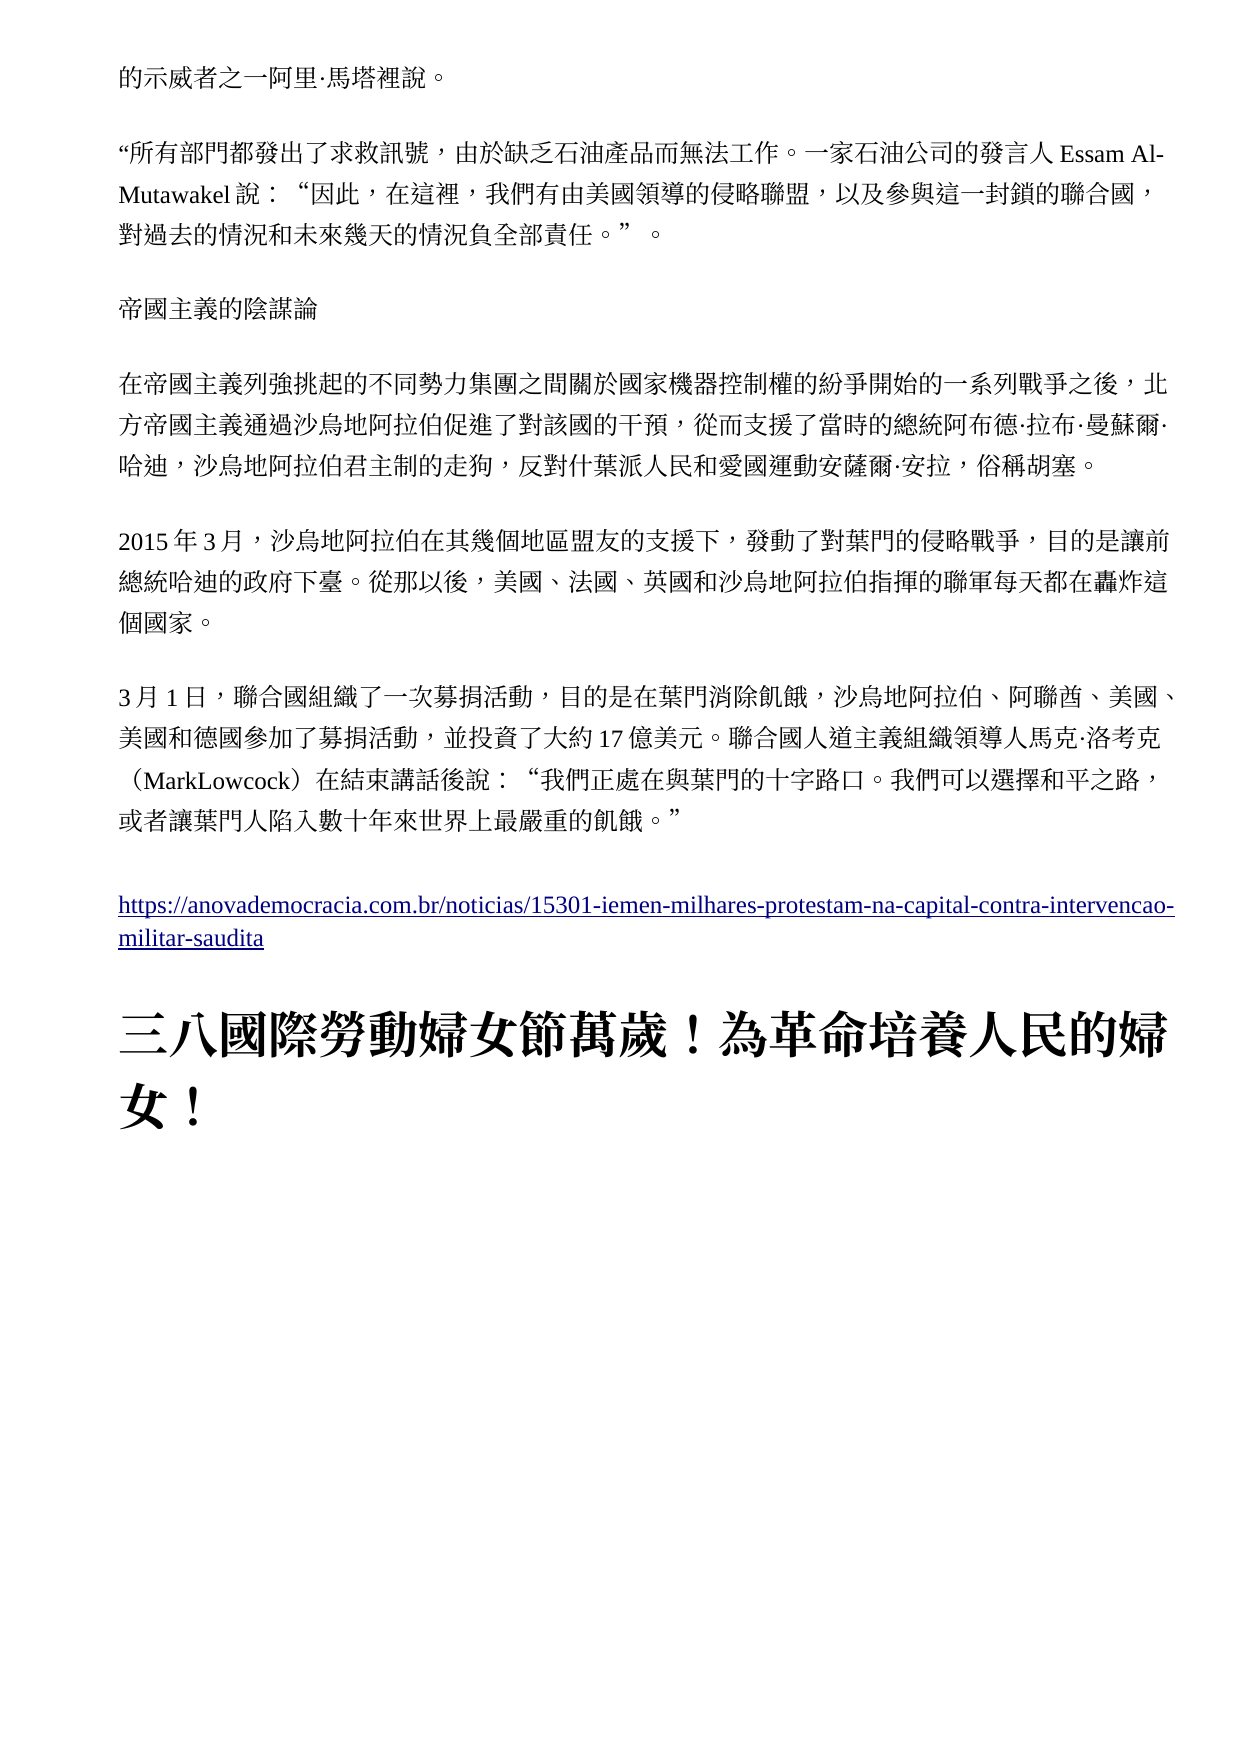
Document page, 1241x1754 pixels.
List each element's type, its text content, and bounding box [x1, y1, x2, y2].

text https://anovademocracia.com.br/noticias/15301-iemen-milhares-protestam-na-capital-contra-intervencao-militar-saudita [118, 857, 1181, 952]
text 的示威者之一阿里·馬塔裡說。 “所有部門都發出了求救訊號，由於缺乏石油產品而無法工作。一家石油公司的發言人Essam Al-Mutawakel說：“因此，在這裡，我們有由美國領導的侵略聯盟，以及參與這一封鎖的聯合國，對過去的情況和未來幾天的情況負全部責任。”。 帝國主義的陰謀論 在帝國主義列強挑起的不同勢力集團之間關於國家機器控制權的紛爭開始的一系列戰爭之後，北方帝國主義通過沙烏地阿拉伯促進了對該國的干預，從而支援了當時的總統阿布德·拉布·曼蘇爾·哈迪，沙烏地阿拉伯君主制的走狗，反對什葉派人民和愛國運動安薩爾·安拉，俗稱胡塞。 2015年3月，沙烏地阿拉伯在其幾個地區盟友的支援下，發動了對葉門的侵略戰爭，目的是讓前總統哈迪的政府下臺。從那以後，美國、法國、英國和沙烏地阿拉伯指揮的聯軍每天都在轟炸這個國家。 3月1日，聯合國組織了一次募捐活動，目的是在葉門消除飢餓，沙烏地阿拉伯、阿聯酋、美國、美國和德國參加了募捐活動，並投資了大約17億美元。聯合國人道主義組織領導人馬克·洛考克（MarkLowcock）在結束講話後說：“我們正處在與葉門的十字路口。我們可以選擇和平之路，或者讓葉門人陷入數十年來世界上最嚴重的飢餓。” [118, 59, 1181, 838]
subtitle 三八國際勞動婦女節萬歲！為革命培養人民的婦女！ [118, 996, 1181, 1140]
